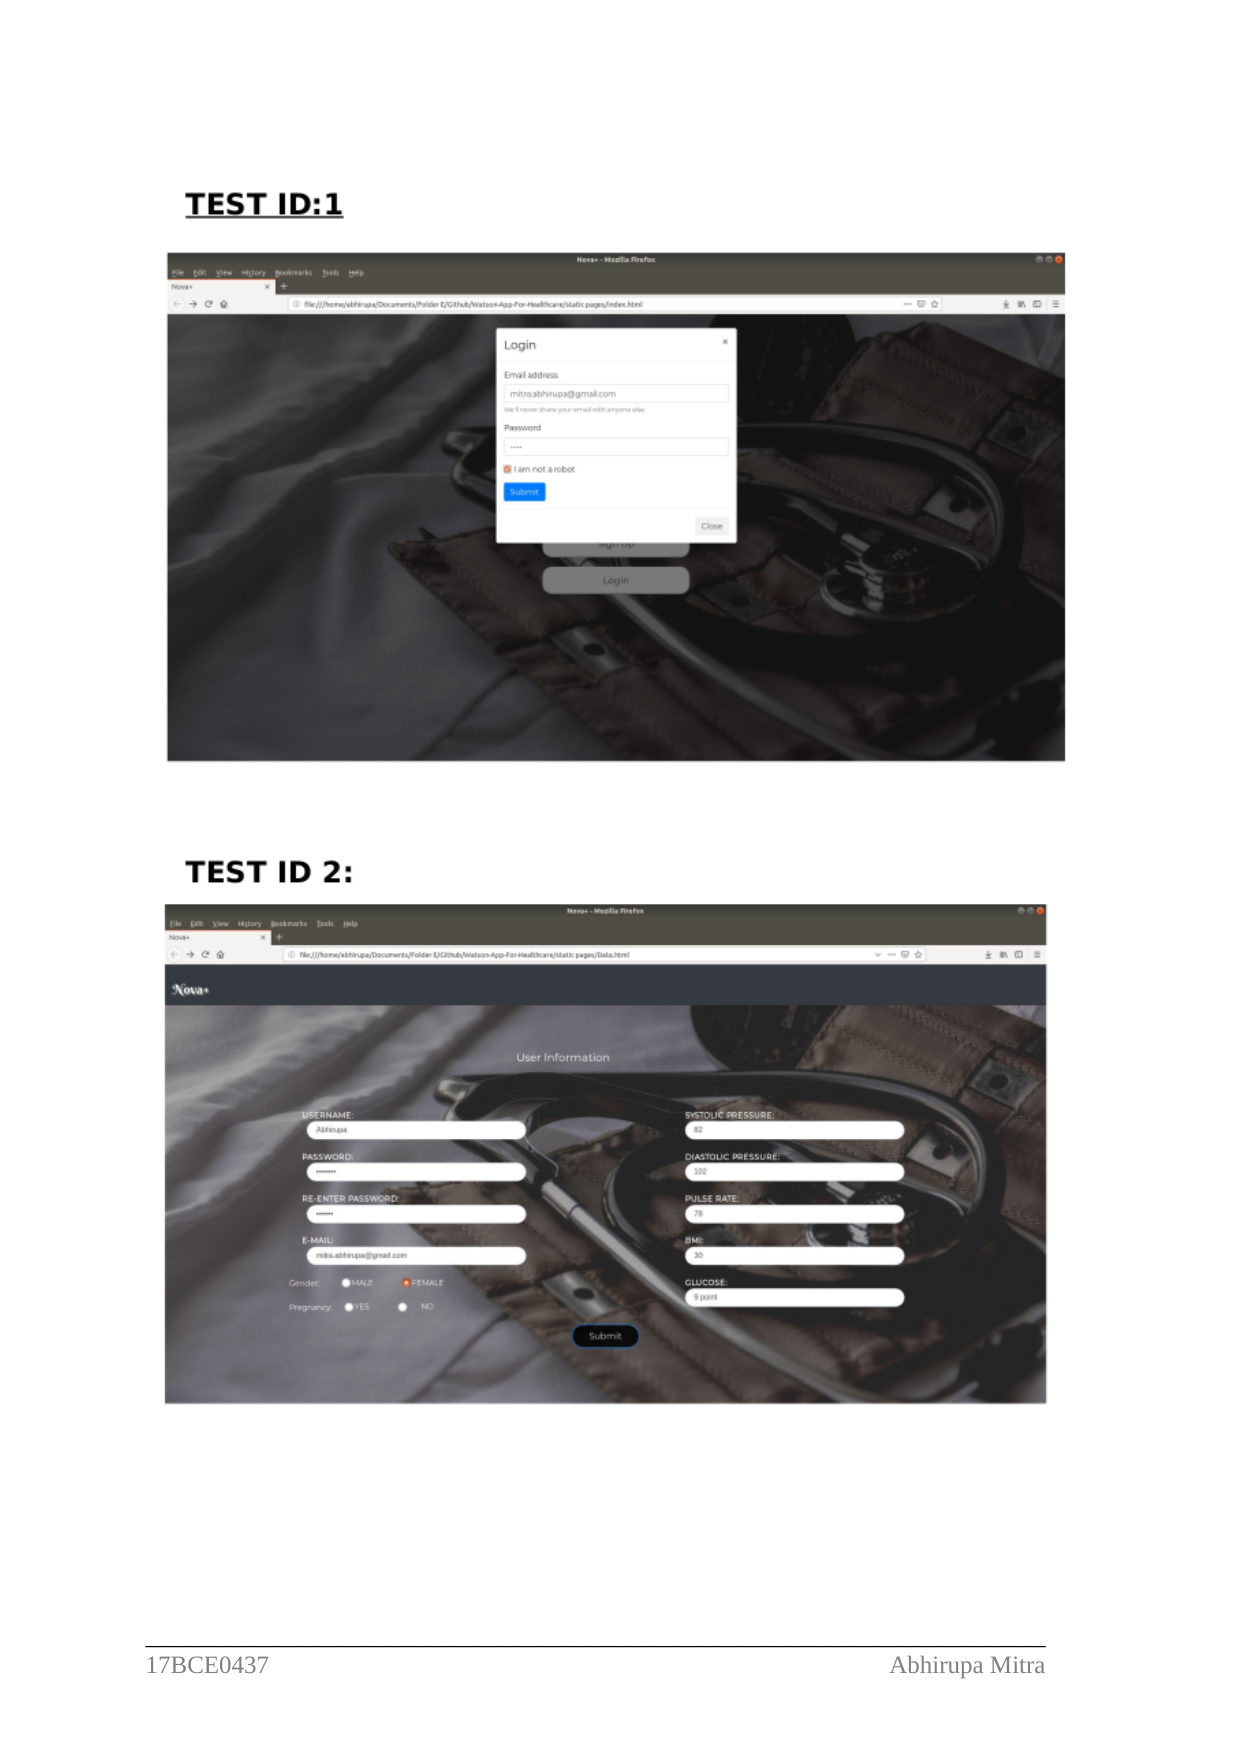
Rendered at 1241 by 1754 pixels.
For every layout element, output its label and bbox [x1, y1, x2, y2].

picture [131, 171, 1094, 1423]
